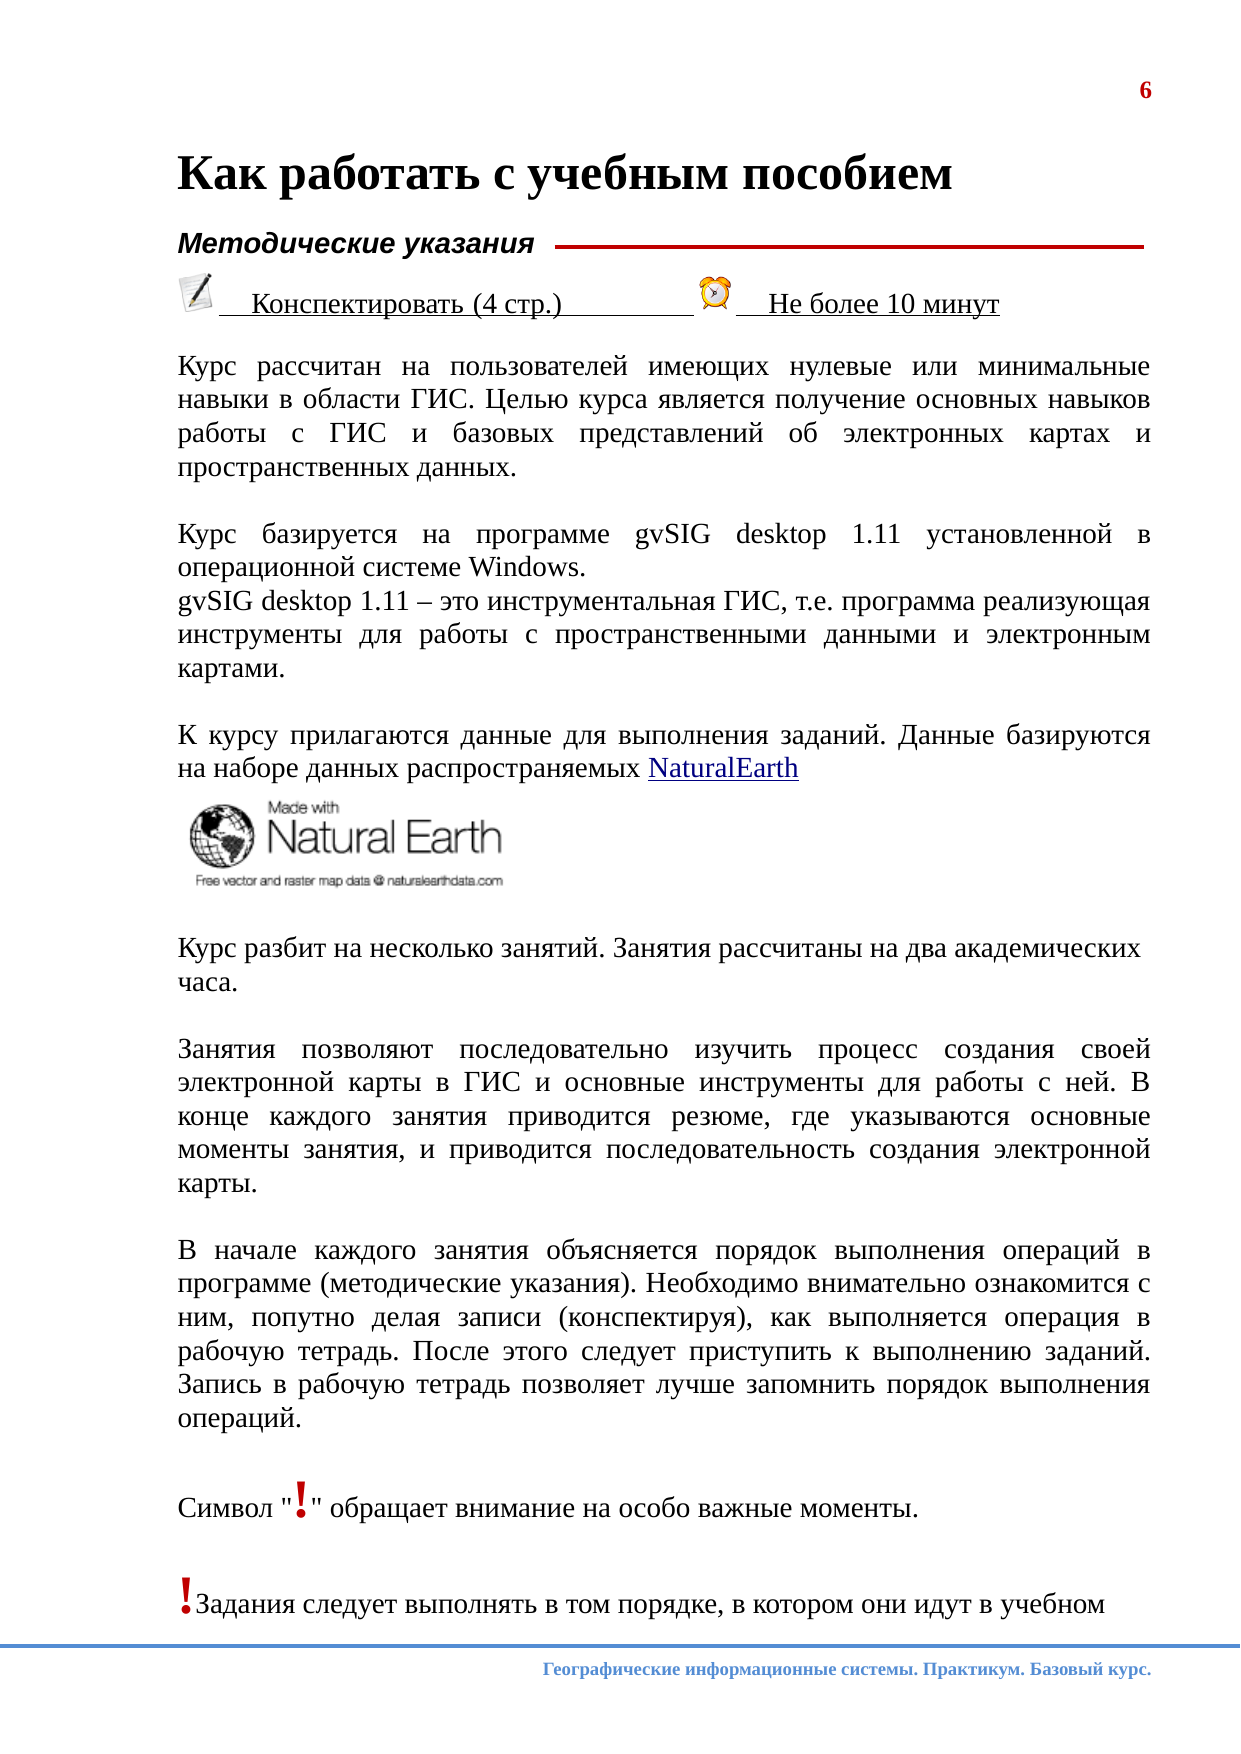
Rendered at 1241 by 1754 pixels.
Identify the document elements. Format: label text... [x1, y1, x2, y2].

text !Задания следует выполнять в том порядке, в котором они идут в учебном [177, 1563, 1152, 1625]
text Курс разбит на несколько занятий. Занятия рассчитаны на два академических часа. [177, 930, 1152, 997]
text Конспектировать (4 стр.) Не более 10 минут [177, 272, 1152, 319]
text Курс базируется на программе gvSIG desktop 1.11 установленной в операционной системе Windows. [177, 516, 1152, 583]
picture [695, 273, 734, 312]
picture [178, 273, 217, 312]
text Символ "!" обращает внимание на особо важные моменты. [177, 1467, 1152, 1529]
text К курсу прилагаются данные для выполнения заданий. Данные базируются на наборе данных распространяемых NaturalEarth [177, 717, 1152, 784]
text В начале каждого занятия объясняется порядок выполнения операций в программе (методические указания). Необходимо внимательно ознакомится с ним, попутно делая записи (конспектируя), как выполняется операция в рабочую тетрадь. После этого следует приступить к выполнению заданий. Запись в рабочую тетрадь позволяет лучше запомнить порядок выполнения операций. [177, 1232, 1152, 1433]
subtitle Как работать с учебным пособием [177, 143, 1152, 201]
subtitle Методические указания [177, 226, 1152, 259]
text Занятия позволяют последовательно изучить процесс создания своей электронной карты в ГИС и основные инструменты для работы с ней. В конце каждого занятия приводится резюме, где указываются основные моменты занятия, и приводится последовательность создания электронной карты. [177, 1031, 1152, 1198]
text Курс рассчитан на пользователей имеющих нулевые или минимальные навыки в области ГИС. Целью курса является получение основных навыков работы с ГИС и базовых представлений об электронных картах и пространственных данных. [177, 348, 1152, 482]
picture [178, 785, 514, 895]
text gvSIG desktop 1.11 – это инструментальная ГИС, т.е. программа реализующая инструменты для работы с пространственными данными и электронным картами. [177, 583, 1152, 683]
